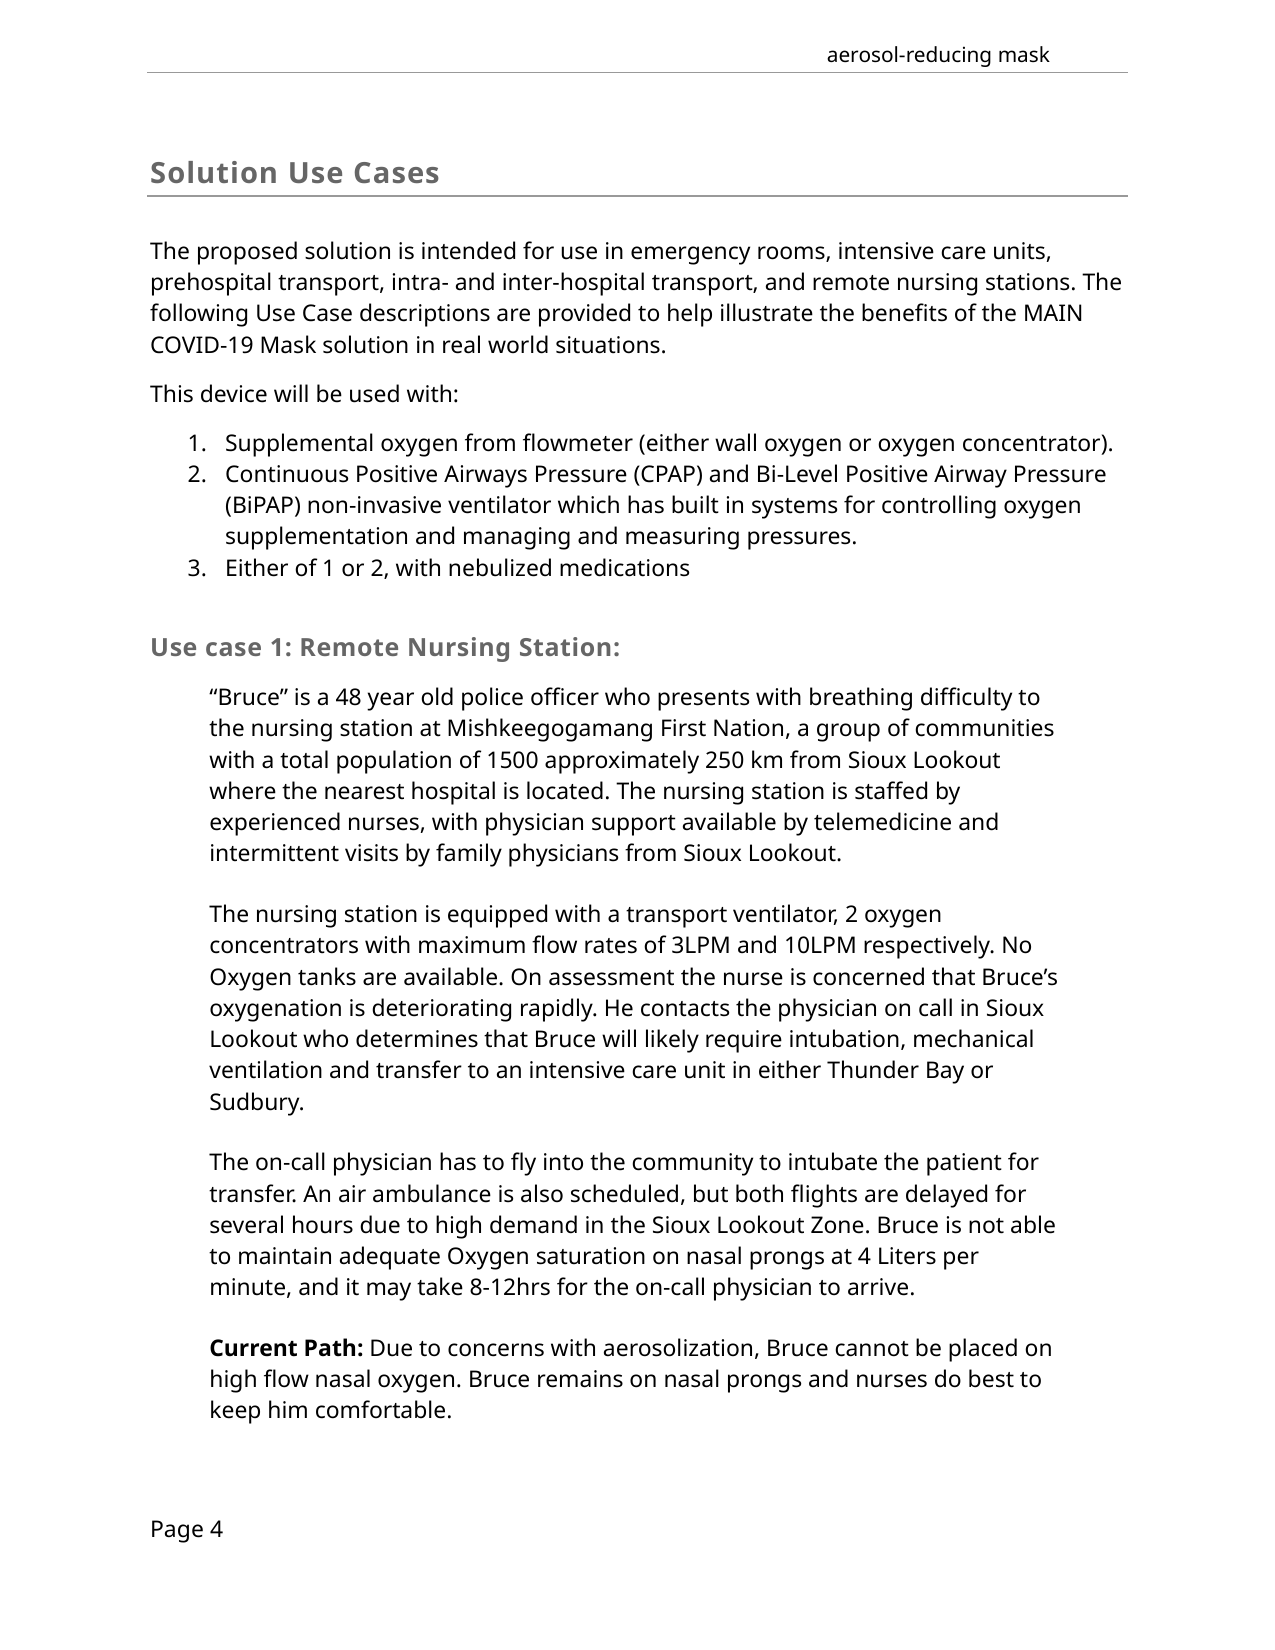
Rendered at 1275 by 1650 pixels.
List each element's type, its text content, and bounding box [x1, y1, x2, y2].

text Current Path: Due to concerns with aerosolization, Bruce cannot be placed on high flow nasal oxygen. Bruce remains on nasal prongs and nurses do best to keep him comfortable. [209, 1332, 1066, 1426]
subtitle Use case 1: Remote Nursing Station: [150, 630, 1125, 664]
text The nursing station is equipped with a transport ventilator, 2 oxygen concentrators with maximum flow rates of 3LPM and 10LPM respectively. No Oxygen tanks are available. On assessment the nurse is concerned that Bruce’s oxygenation is deteriorating rapidly. He contacts the physician on call in Sioux Lookout who determines that Bruce will likely require intubation, mechanical ventilation and transfer to an intensive care unit in either Thunder Bay or Sudbury. [209, 898, 1066, 1117]
list Continuous Positive Airways Pressure (CPAP) and Bi-Level Positive Airway Pressure (BiPAP) non-invasive ventilator which has built in systems for controlling oxygen supplementation and managing and measuring pressures. [187, 458, 1125, 551]
list Either of 1 or 2, with nebulized medications [187, 551, 1125, 583]
text The proposed solution is intended for use in emergency rooms, intensive care units, prehospital transport, intra- and inter-hospital transport, and remote nursing stations. The following Use Case descriptions are provided to help illustrate the benefits of the MAIN COVID-19 Mask solution in real world situations. [150, 235, 1125, 360]
text “Bruce” is a 48 year old police officer who presents with breathing difficulty to the nursing station at Mishkeegogamang First Nation, a group of communities with a total population of 1500 approximately 250 km from Sioux Lookout where the nearest hospital is located. The nursing station is staffed by experienced nurses, with physician support available by telemedicine and intermittent visits by family physicians from Sioux Lookout. [209, 681, 1066, 868]
subtitle Solution Use Cases [147, 150, 1128, 195]
text The on-call physician has to fly into the community to intubate the patient for transfer. An air ambulance is also scheduled, but both flights are delayed for several hours due to high demand in the Sioux Lookout Zone. Bruce is not able to maintain adequate Oxygen saturation on nasal prongs at 4 Liters per minute, and it may take 8-12hrs for the on-call physician to arrive. [209, 1146, 1066, 1302]
text This device will be used with: [150, 377, 1125, 409]
list Supplemental oxygen from flowmeter (either wall oxygen or oxygen concentrator). [187, 426, 1125, 458]
